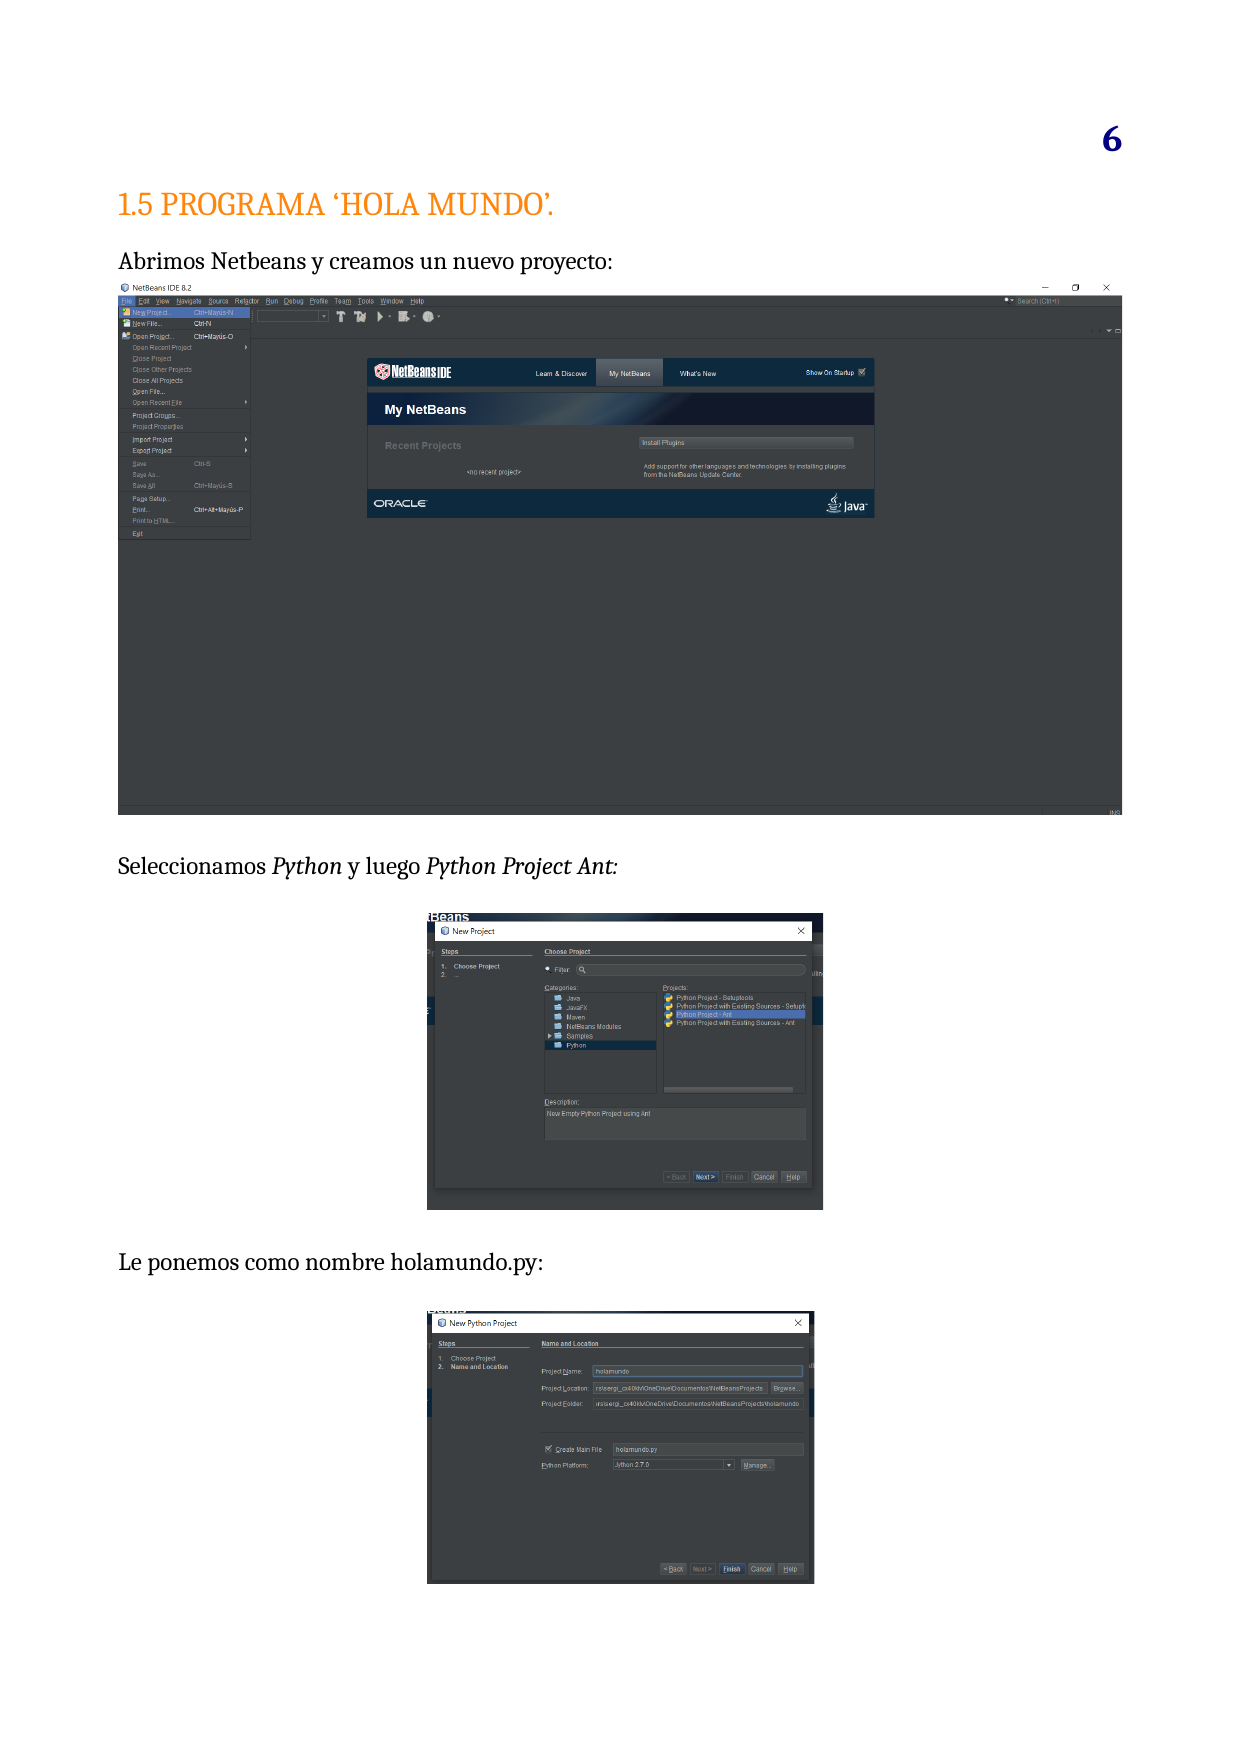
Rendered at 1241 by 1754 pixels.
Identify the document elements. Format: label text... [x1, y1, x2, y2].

text Le ponemos como nombre holamundo.py: [118, 1248, 1122, 1277]
text Seleccionamos Python y luego Python Project Ant: [118, 852, 1122, 880]
picture [118, 280, 1123, 815]
text 1.5 PROGRAMA ‘HOLA MUNDO’. [118, 185, 1122, 223]
picture [427, 913, 824, 1210]
text Abrimos Netbeans y creamos un nuevo proyecto: [118, 247, 1122, 276]
picture [427, 1311, 815, 1584]
text 6 [118, 118, 1122, 161]
